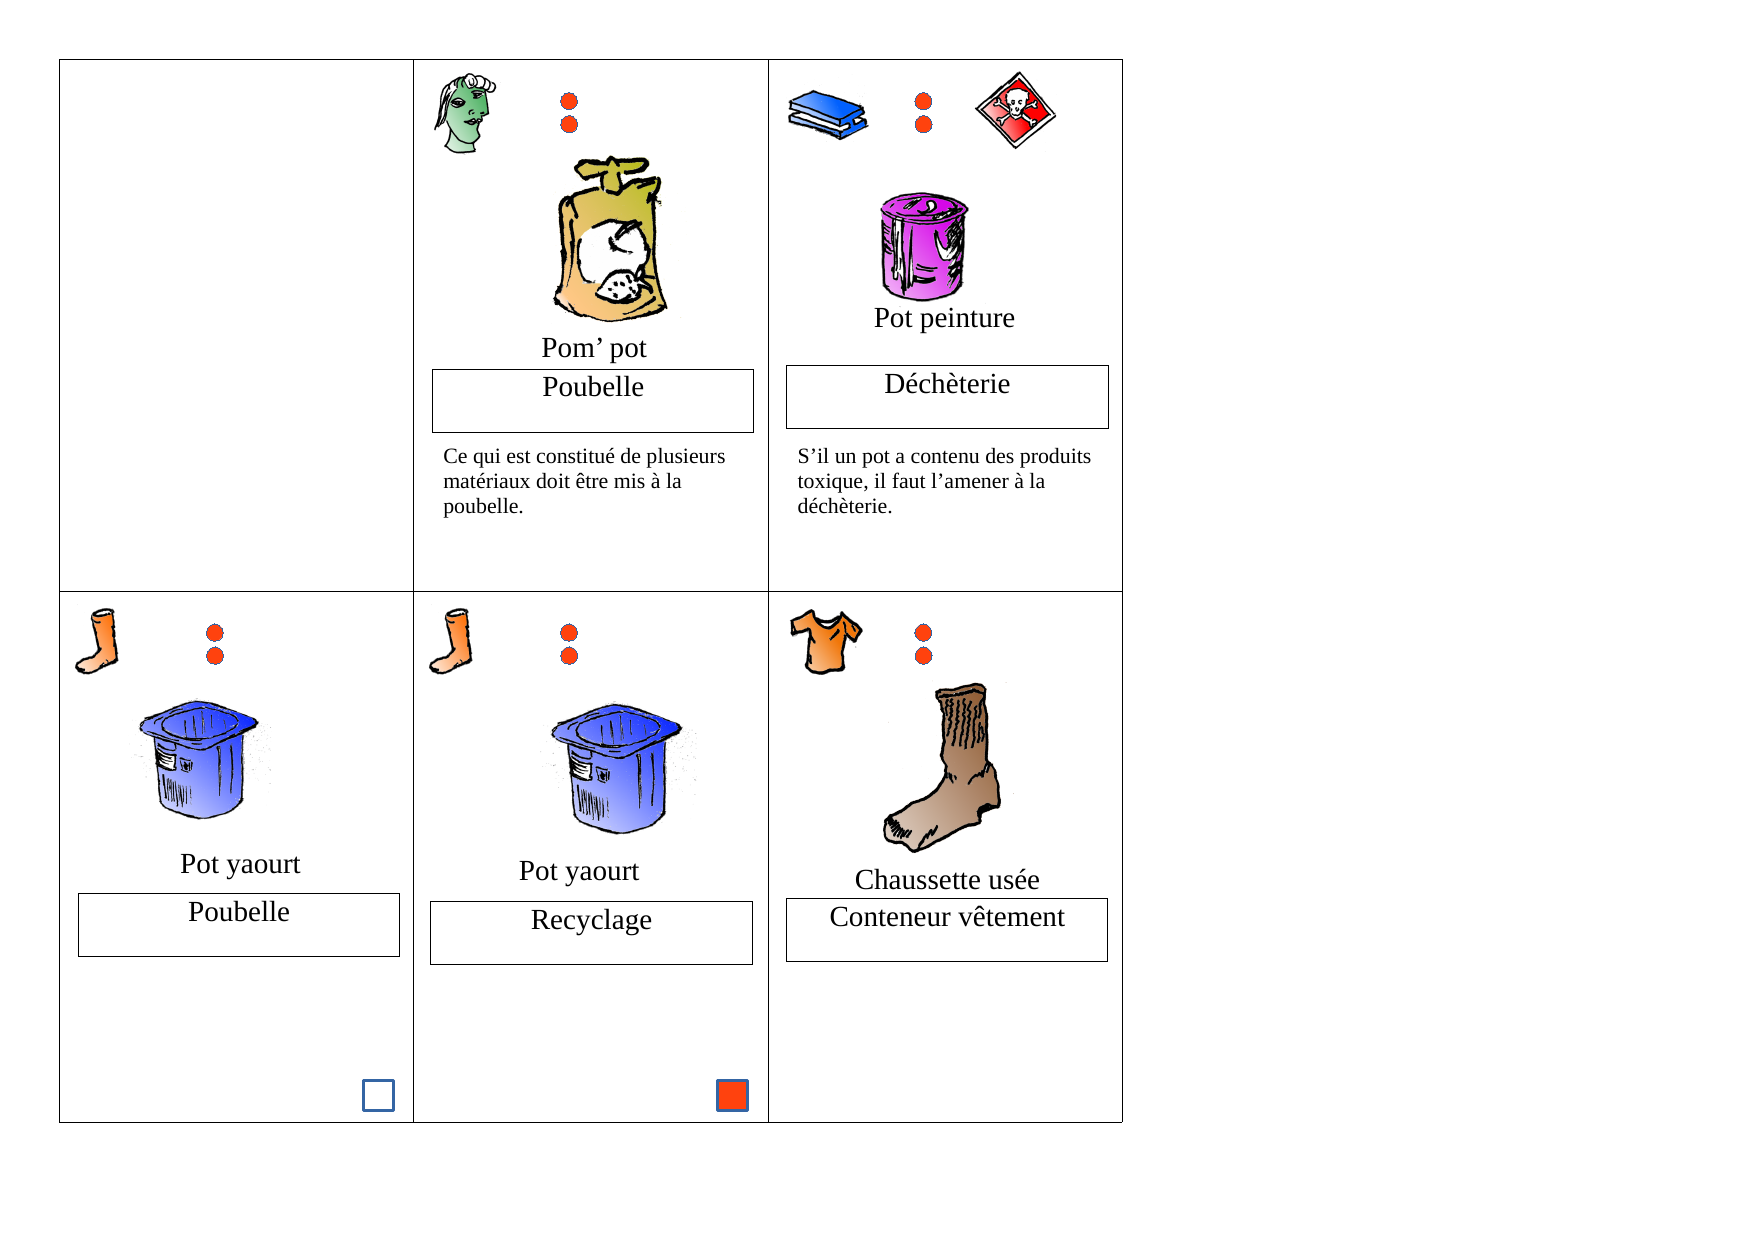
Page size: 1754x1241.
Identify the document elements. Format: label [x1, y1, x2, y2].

picture [521, 154, 690, 325]
table_cell [1123, 59, 1187, 591]
table_cell [60, 60, 413, 591]
table_cell [414, 592, 768, 1122]
table_cell [414, 60, 768, 591]
picture [786, 71, 869, 154]
picture [538, 688, 697, 847]
picture [72, 600, 156, 683]
table_cell [769, 592, 1122, 1122]
picture [421, 72, 505, 155]
picture [127, 686, 272, 831]
table_cell [60, 592, 413, 1122]
table_cell [1123, 591, 1187, 1122]
picture [974, 69, 1057, 153]
table_cell [769, 60, 1122, 591]
picture [857, 166, 998, 311]
picture [426, 600, 510, 683]
picture [786, 596, 1041, 859]
